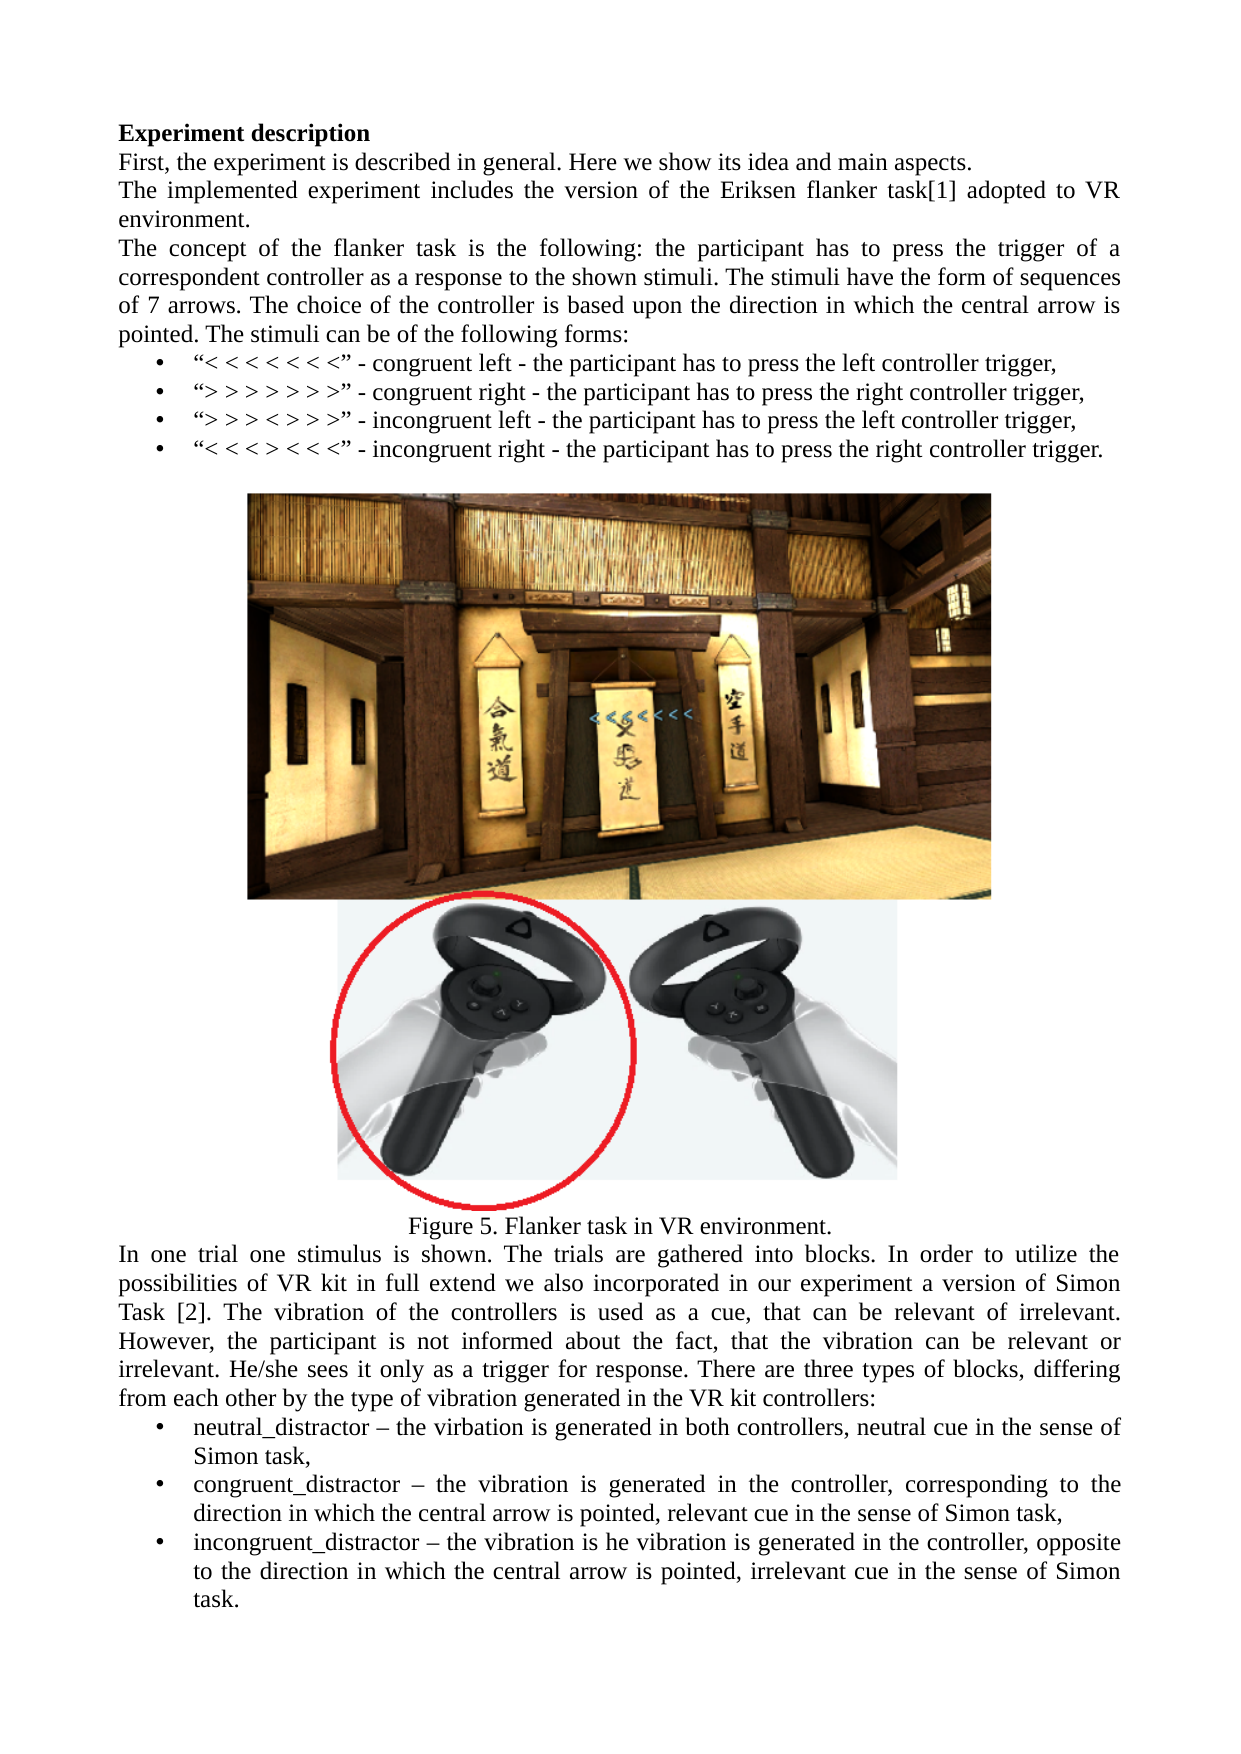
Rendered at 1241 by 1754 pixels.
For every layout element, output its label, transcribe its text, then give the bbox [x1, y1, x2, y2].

text Figure 5. Flanker task in VR environment. [118, 492, 1122, 1239]
text In one trial one stimulus is shown. The trials are gathered into blocks. In order to utilize the possibilities of VR kit in full extend we also incorporated in our experiment a version of Simon Task [2]. The vibration of the controllers is used as a cue, that can be relevant of irrelevant. However, the participant is not informed about the fact, that the vibration can be relevant or irrelevant. He/she sees it only as a trigger for response. There are three types of blocks, differing from each other by the type of vibration generated in the VR kit controllers: [118, 1239, 1122, 1412]
list “< < < > < < <” - incongruent right - the participant has to press the right controller trigger. [156, 434, 1122, 463]
list incongruent_distractor – the vibration is he vibration is generated in the controller, opposite to the direction in which the central arrow is pointed, irrelevant cue in the sense of Simon task. [156, 1527, 1122, 1613]
text The concept of the flanker task is the following: the participant has to press the trigger of a correspondent controller as a response to the shown stimuli. The stimuli have the form of sequences of 7 arrows. The choice of the controller is based upon the direction in which the central arrow is pointed. The stimuli can be of the following forms: [118, 233, 1122, 348]
list “< < < < < < <” - congruent left - the participant has to press the left controller trigger, [156, 348, 1122, 377]
list “> > > > > > >” - congruent right - the participant has to press the right controller trigger, [156, 377, 1122, 406]
list neutral_distractor – the virbation is generated in both controllers, neutral cue in the sense of Simon task, [156, 1412, 1122, 1469]
text The implemented experiment includes the version of the Eriksen flanker task[1] adopted to VR environment. [118, 176, 1122, 233]
text First, the experiment is described in general. Here we show its idea and main aspects. [118, 147, 1122, 176]
list congruent_distractor – the vibration is generated in the controller, corresponding to the direction in which the central arrow is pointed, relevant cue in the sense of Simon task, [156, 1469, 1122, 1527]
text Experiment description [118, 118, 1122, 147]
list “> > > < > > >” - incongruent left - the participant has to press the left controller trigger, [156, 406, 1122, 434]
